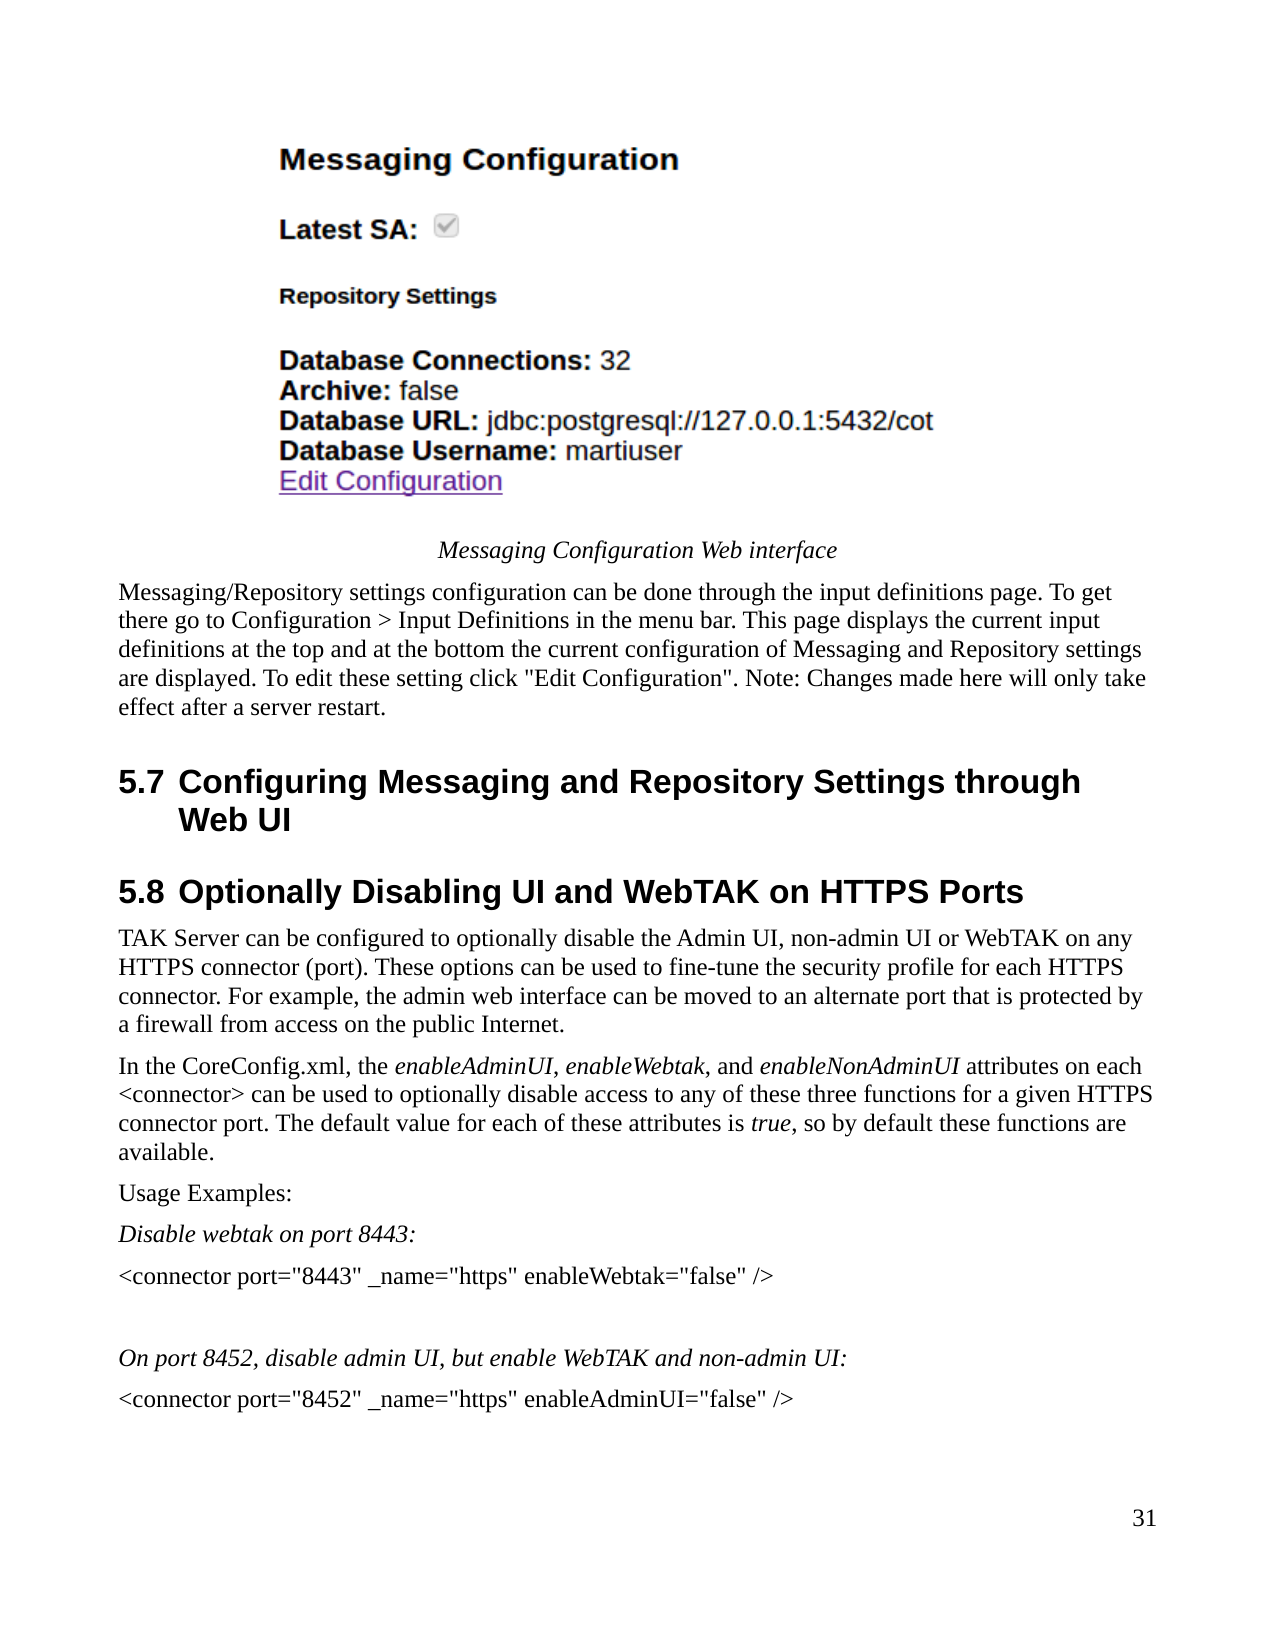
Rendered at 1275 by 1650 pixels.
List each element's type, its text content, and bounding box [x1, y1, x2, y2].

text TAK Server can be configured to optionally disable the Admin UI, non-admin UI or WebTAK on any HTTPS connector (port). These options can be used to fine-tune the security profile for each HTTPS connector. For example, the admin web interface can be moved to an alternate port that is protected by a firewall from access on the public Internet. [118, 923, 1157, 1038]
subtitle [118, 118, 1157, 535]
text <connector port="8452" _name="https" enableAdminUI="false" /> [118, 1384, 1157, 1413]
subtitle Optionally Disabling UI and WebTAK on HTTPS Ports [118, 872, 1157, 911]
text Usage Examples: [118, 1178, 1157, 1207]
subtitle [118, 564, 1157, 577]
list Messaging Configuration Web interface [118, 535, 1157, 564]
text In the CoreConfig.xml, the enableAdminUI, enableWebtak, and enableNonAdminUI attributes on each <connector> can be used to optionally disable access to any of these three functions for a given HTTPS connector port. The default value for each of these attributes is true, so by default these functions are available. [118, 1051, 1157, 1166]
text On port 8452, disable admin UI, but enable WebTAK and non-admin UI: [118, 1343, 1157, 1372]
subtitle Configuring Messaging and Repository Settings through Web UI [118, 720, 1157, 839]
text Disable webtak on port 8443: [118, 1219, 1157, 1248]
text <connector port="8443" _name="https" enableWebtak="false" /> [118, 1261, 1157, 1289]
list Messaging/Repository settings configuration can be done through the input definitions page. To get there go to Configuration > Input Definitions in the menu bar. This page displays the current input definitions at the top and at the bottom the current configuration of Messaging and Repository settings are displayed. To edit these setting click "Edit Configuration". Note: Changes made here will only take effect after a server restart. [118, 577, 1157, 720]
picture [273, 125, 1020, 510]
